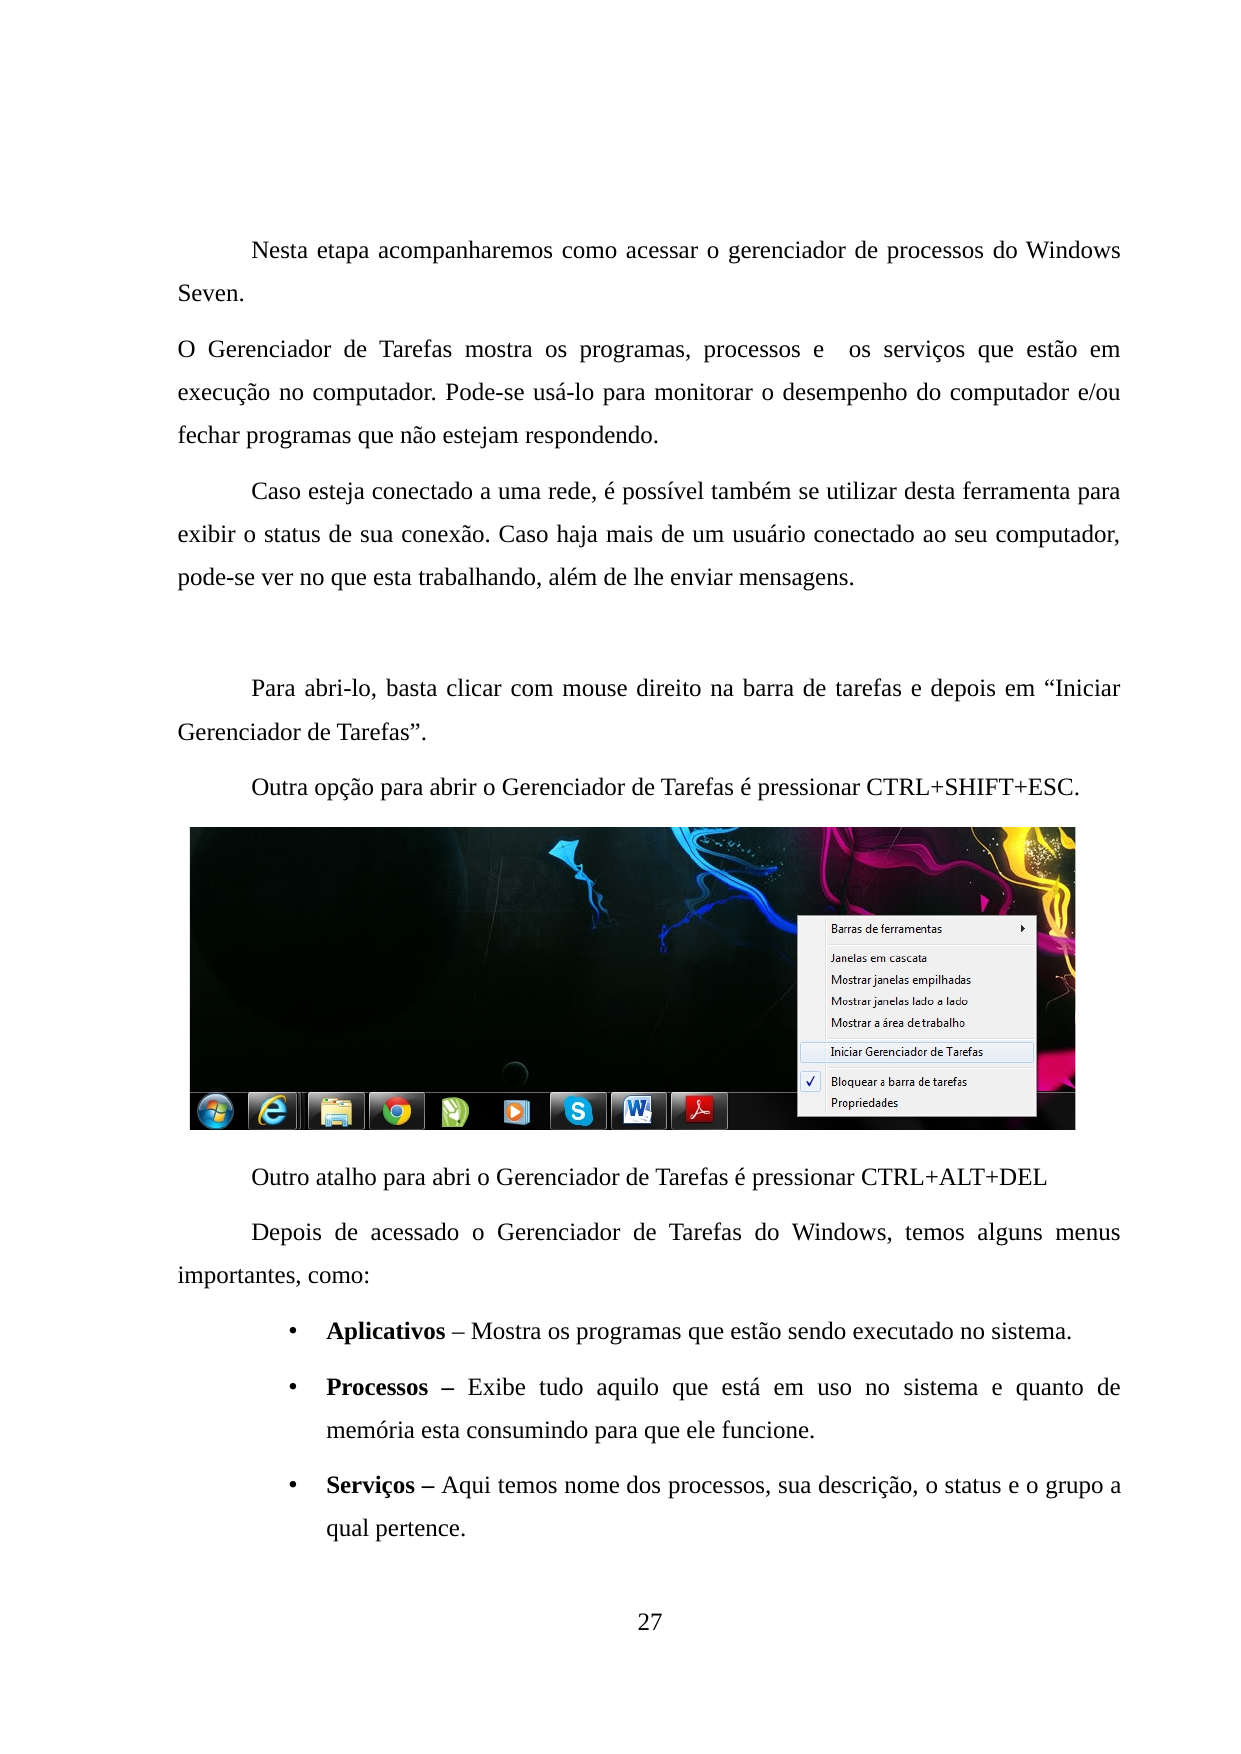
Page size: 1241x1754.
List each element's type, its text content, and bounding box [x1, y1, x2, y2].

picture [189, 827, 1076, 1130]
text Outro atalho para abri o Gerenciador de Tarefas é pressionar CTRL+ALT+DEL [177, 1162, 1122, 1190]
list Aplicativos – Mostra os programas que estão sendo executado no sistema. [288, 1316, 1122, 1345]
text Para abri-lo, basta clicar com mouse direito na barra de tarefas e depois em “Iniciar Gerenciador de Tarefas”. [177, 673, 1122, 745]
list Serviços – Aqui temos nome dos processos, sua descrição, o status e o grupo a qual pertence. [288, 1470, 1122, 1542]
list Processos – Exibe tudo aquilo que está em uso no sistema e quanto de memória esta consumindo para que ele funcione. [288, 1372, 1122, 1443]
text Depois de acessado o Gerenciador de Tarefas do Windows, temos alguns menus importantes, como: [177, 1217, 1122, 1289]
text O Gerenciador de Tarefas mostra os programas, processos e os serviços que estão em execução no computador. Pode-se usá-lo para monitorar o desempenho do computador e/ou fechar programas que não estejam respondendo. [177, 334, 1122, 449]
text Outra opção para abrir o Gerenciador de Tarefas é pressionar CTRL+SHIFT+ESC. [177, 772, 1122, 801]
text Nesta etapa acompanharemos como acessar o gerenciador de processos do Windows Seven. [177, 235, 1122, 307]
text Caso esteja conectado a uma rede, é possível também se utilizar desta ferramenta para exibir o status de sua conexão. Caso haja mais de um usuário conectado ao seu computador, pode-se ver no que esta trabalhando, além de lhe enviar mensagens. [177, 476, 1122, 591]
